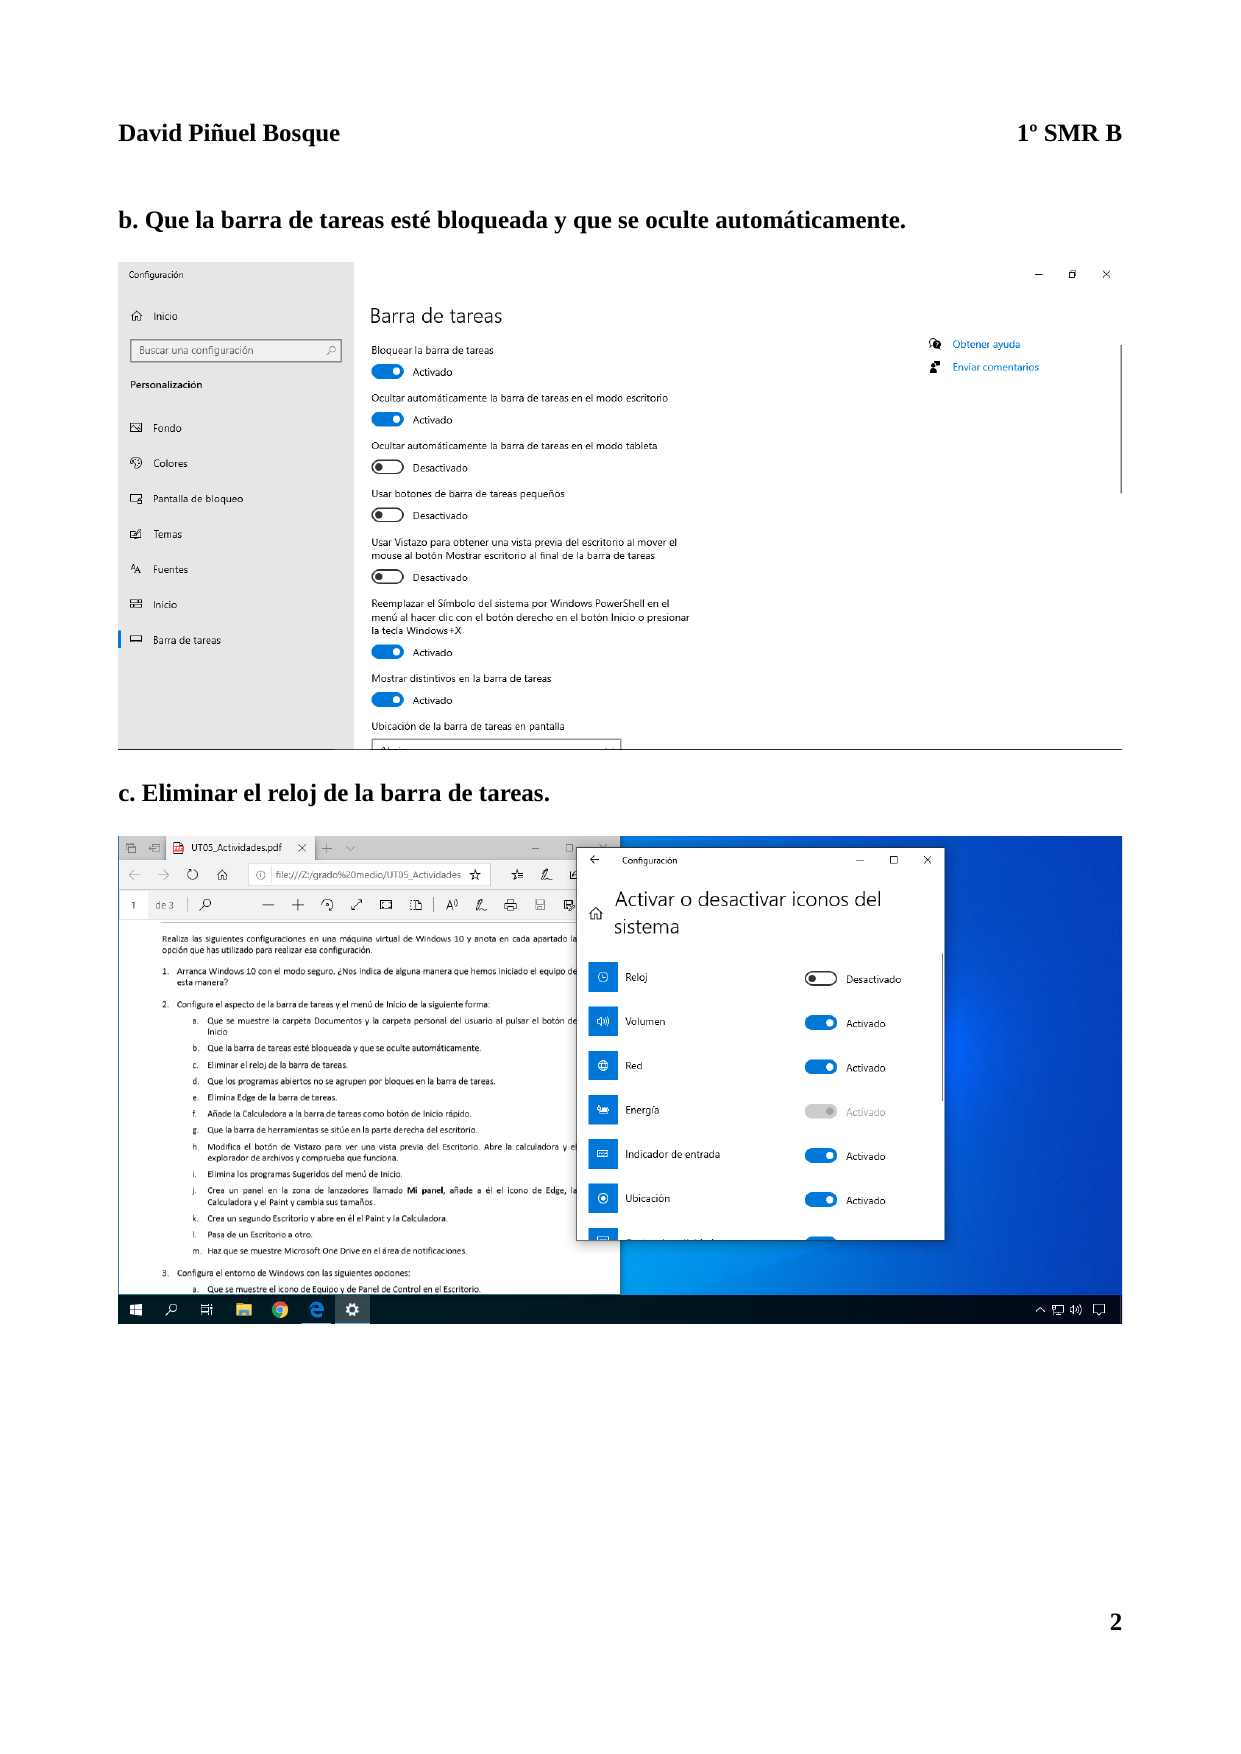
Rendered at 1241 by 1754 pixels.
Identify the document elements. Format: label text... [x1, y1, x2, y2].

text b. Que la barra de tareas esté bloqueada y que se oculte automáticamente. [118, 205, 1122, 234]
picture [118, 836, 1123, 1324]
picture [118, 262, 1123, 750]
text c. Eliminar el reloj de la barra de tareas. [118, 778, 1122, 807]
